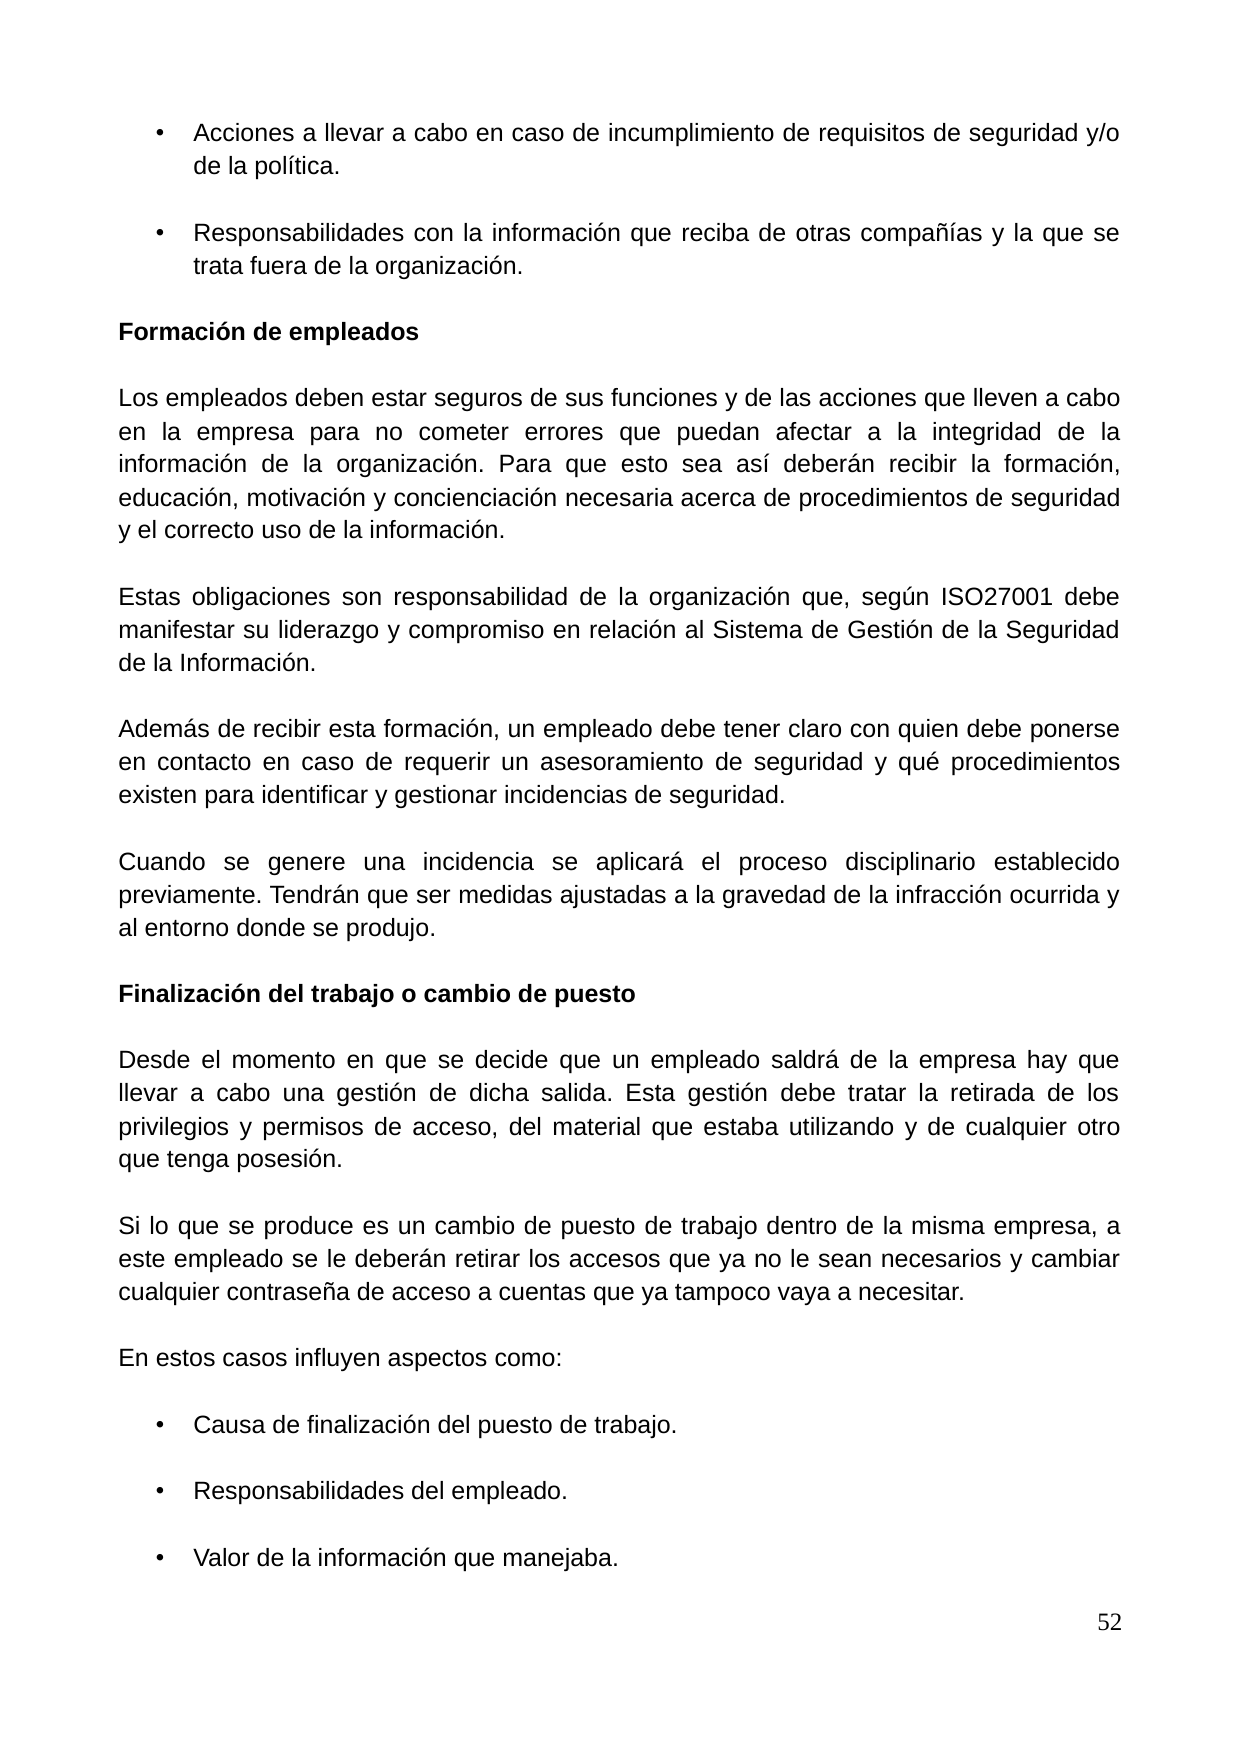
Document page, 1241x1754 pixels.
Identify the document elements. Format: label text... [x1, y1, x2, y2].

text Si lo que se produce es un cambio de puesto de trabajo dentro de la misma empresa, a este empleado se le deberán retirar los accesos que ya no le sean necesarios y cambiar cualquier contraseña de acceso a cuentas que ya tampoco vaya a necesitar. [118, 1211, 1122, 1306]
text Los empleados deben estar seguros de sus funciones y de las acciones que lleven a cabo en la empresa para no cometer errores que puedan afectar a la integridad de la información de la organización. Para que esto sea así deberán recibir la formación, educación, motivación y concienciación necesaria acerca de procedimientos de seguridad y el correcto uso de la información. [118, 383, 1122, 544]
text Además de recibir esta formación, un empleado debe tener claro con quien debe ponerse en contacto en caso de requerir un asesoramiento de seguridad y qué procedimientos existen para identificar y gestionar incidencias de seguridad. [118, 714, 1122, 809]
list Responsabilidades del empleado. [156, 1476, 1122, 1505]
text Estas obligaciones son responsabilidad de la organización que, según ISO27001 debe manifestar su liderazgo y compromiso en relación al Sistema de Gestión de la Seguridad de la Información. [118, 582, 1122, 677]
list Causa de finalización del puesto de trabajo. [156, 1409, 1122, 1438]
text Desde el momento en que se decide que un empleado saldrá de la empresa hay que llevar a cabo una gestión de dicha salida. Esta gestión debe tratar la retirada de los privilegios y permisos de acceso, del material que estaba utilizando y de cualquier otro que tenga posesión. [118, 1045, 1122, 1173]
text En estos casos influyen aspectos como: [118, 1343, 1122, 1372]
list Acciones a llevar a cabo en caso de incumplimiento de requisitos de seguridad y/o de la política. [156, 118, 1122, 180]
text Formación de empleados [118, 317, 1122, 346]
list Valor de la información que manejaba. [156, 1542, 1122, 1571]
list Responsabilidades con la información que reciba de otras compañías y la que se trata fuera de la organización. [156, 218, 1122, 279]
text Cuando se genere una incidencia se aplicará el proceso disciplinario establecido previamente. Tendrán que ser medidas ajustadas a la gravedad de la infracción ocurrida y al entorno donde se produjo. [118, 847, 1122, 941]
text Finalización del trabajo o cambio de puesto [118, 979, 1122, 1008]
